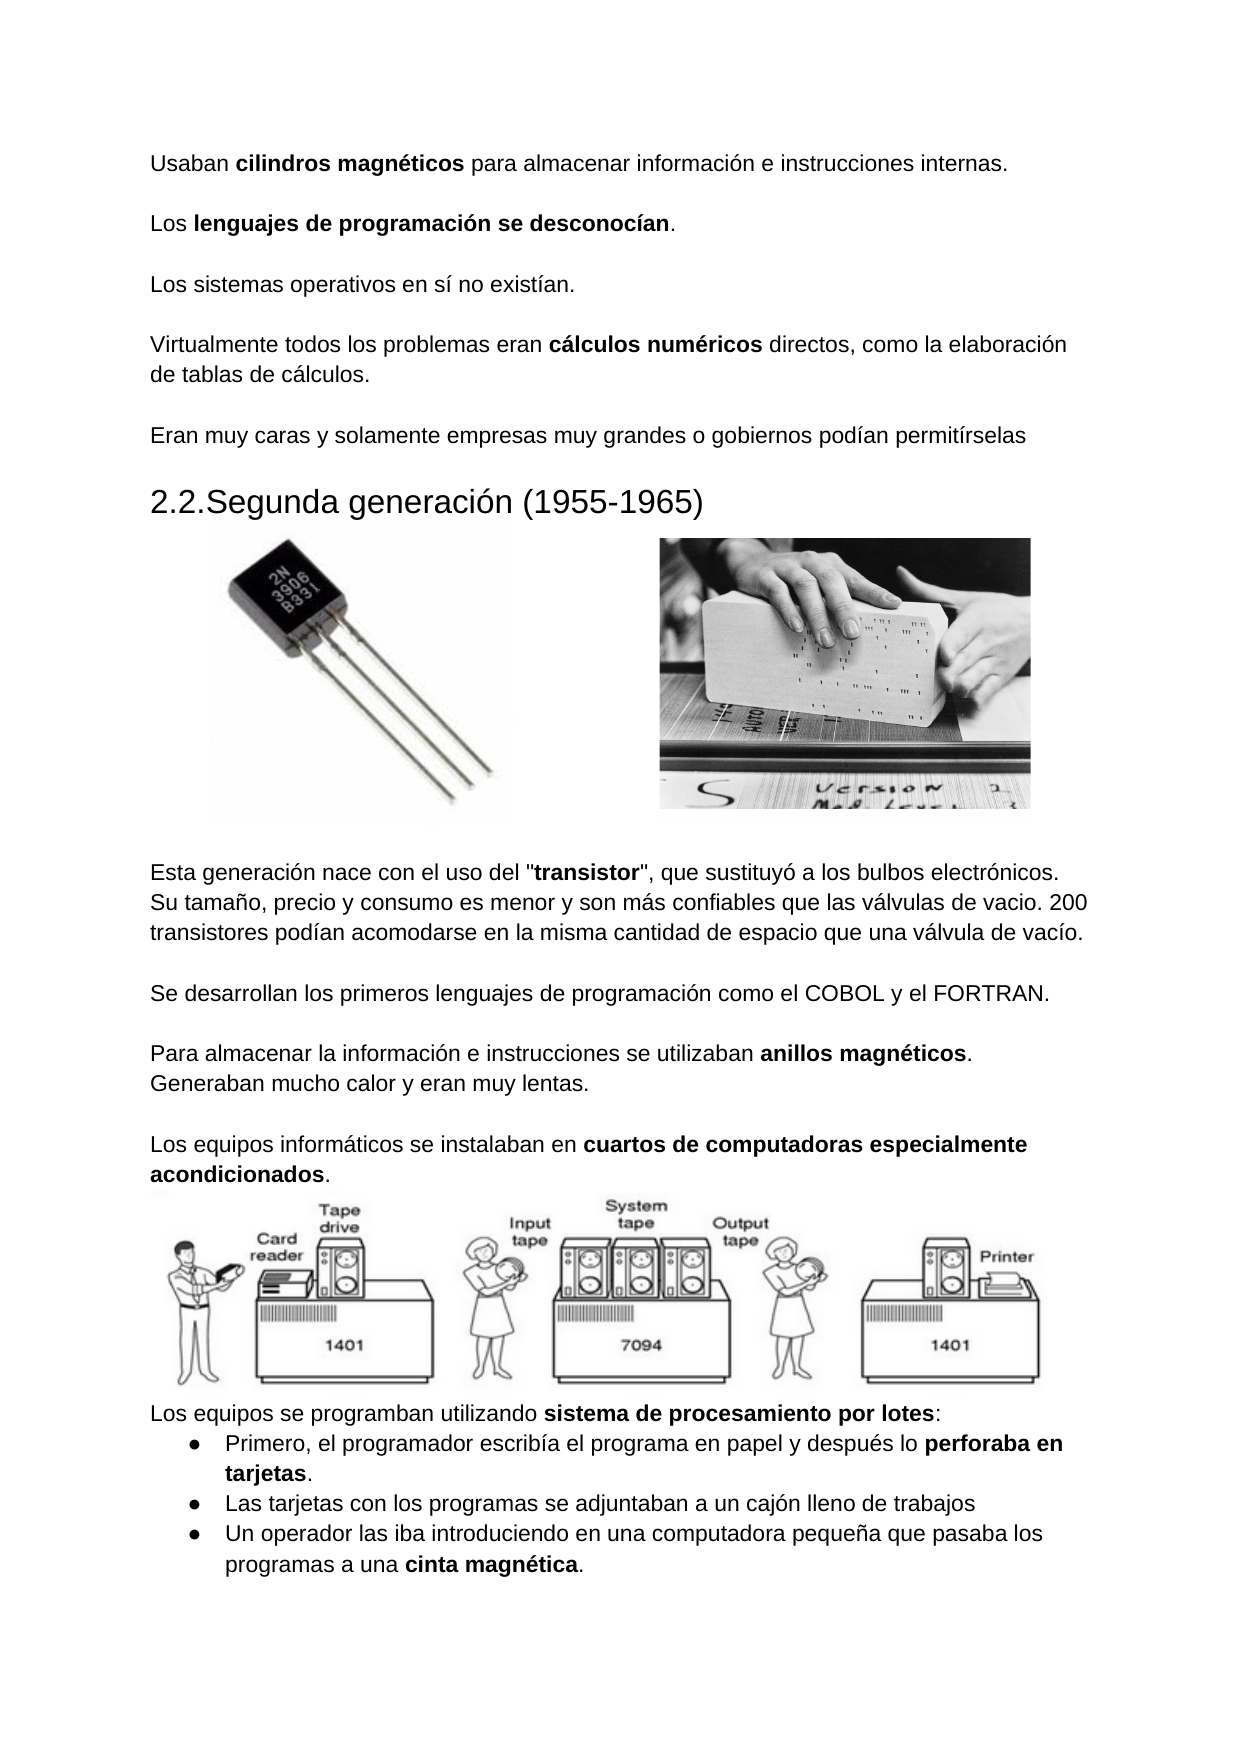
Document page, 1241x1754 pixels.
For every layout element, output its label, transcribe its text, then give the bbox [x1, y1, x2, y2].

picture [150, 1191, 1063, 1396]
picture [659, 538, 1031, 825]
list Las tarjetas con los programas se adjuntaban a un cajón lleno de trabajos [187, 1490, 1090, 1516]
text Para almacenar la información e instrucciones se utilizaban anillos magnéticos. Generaban mucho calor y eran muy lentas. [150, 1040, 1090, 1096]
text Usaban cilindros magnéticos para almacenar información e instrucciones internas. [150, 150, 1090, 176]
text Los equipos informáticos se instalaban en cuartos de computadoras especialmente acondicionados. [150, 1131, 1090, 1187]
subtitle 2.2.Segunda generación (1955-1965) [150, 482, 1090, 521]
list Un operador las iba introduciendo en una computadora pequeña que pasaba los programas a una cinta magnética. [187, 1520, 1090, 1577]
picture [209, 520, 514, 825]
list Primero, el programador escribía el programa en papel y después lo perforaba en tarjetas. [187, 1430, 1090, 1486]
text Virtualmente todos los problemas eran cálculos numéricos directos, como la elaboración de tablas de cálculos. [150, 331, 1090, 388]
text Los equipos se programban utilizando sistema de procesamiento por lotes: [150, 1399, 1090, 1426]
text Se desarrollan los primeros lenguajes de programación como el COBOL y el FORTRAN. [150, 979, 1090, 1006]
text Eran muy caras y solamente empresas muy grandes o gobiernos podían permitírselas [150, 422, 1090, 448]
text Los sistemas operativos en sí no existían. [150, 271, 1090, 297]
text Esta generación nace con el uso del "transistor", que sustituyó a los bulbos electrónicos. Su tamaño, precio y consumo es menor y son más confiables que las válvulas de vacio. 200 transistores podían acomodarse en la misma cantidad de espacio que una válvula de vacío. [150, 859, 1090, 945]
text Los lenguajes de programación se desconocían. [150, 210, 1090, 237]
